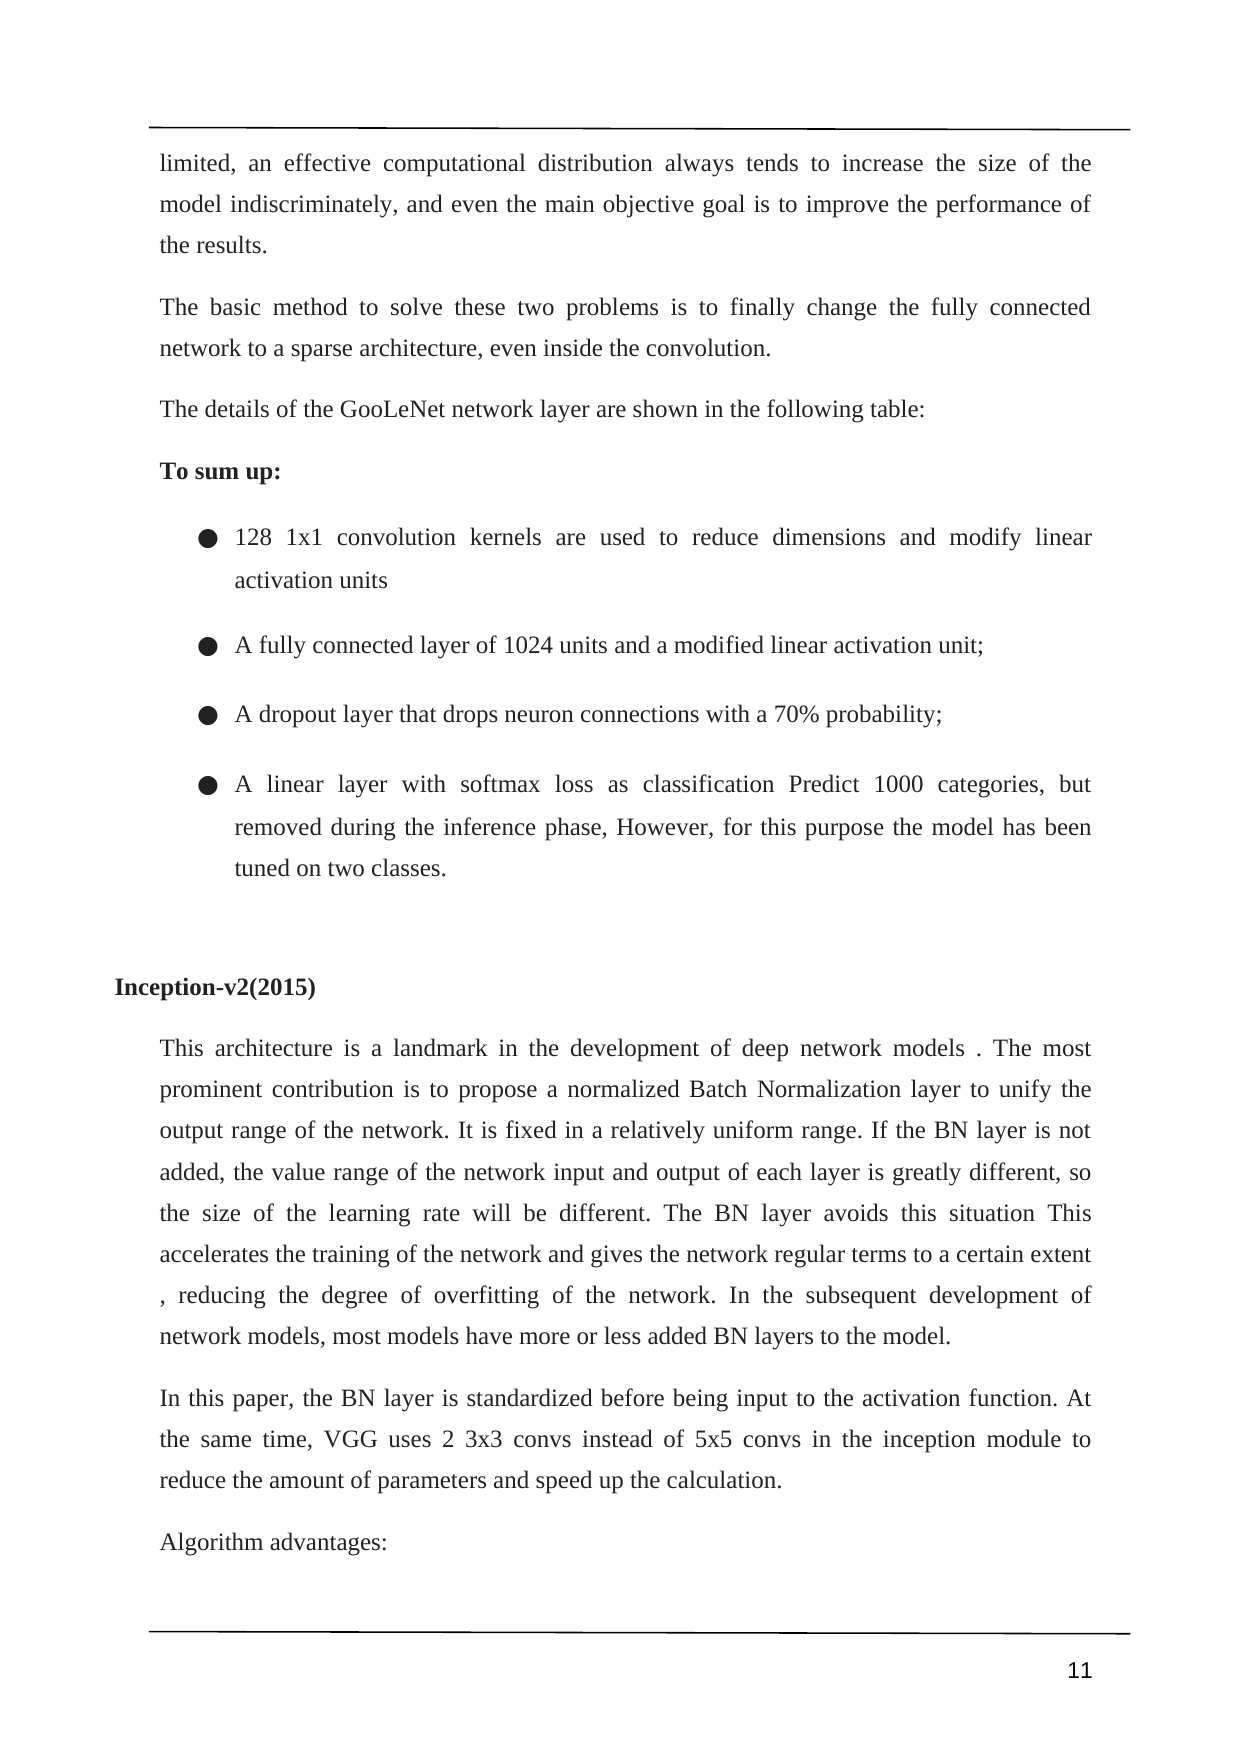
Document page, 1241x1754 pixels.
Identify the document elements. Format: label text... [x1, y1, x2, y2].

list 128 1x1 convolution kernels are used to reduce dimensions and modify linear activation units [197, 518, 1092, 593]
text In this paper, the BN layer is standardized before being input to the activation function. At the same time, VGG uses 2 3x3 convs instead of 5x5 convs in the inception module to reduce the amount of parameters and speed up the calculation. [159, 1383, 1092, 1493]
list A dropout layer that drops neuron connections with a 70% probability; [197, 696, 1092, 730]
text This architecture is a landmark in the development of deep network models . The most prominent contribution is to propose a normalized Batch Normalization layer to unify the output range of the network. It is fixed in a relatively uniform range. If the BN layer is not added, the value range of the network input and output of each layer is greatly different, so the size of the learning rate will be different. The BN layer avoids this situation This accelerates the training of the network and gives the network regular terms to a certain extent , reducing the degree of overfitting of the network. In the subsequent development of network models, most models have more or less added BN layers to the model. [159, 1033, 1092, 1349]
text limited, an effective computational distribution always tends to increase the size of the model indiscriminately, and even the main objective goal is to improve the performance of the results. [159, 148, 1092, 258]
subtitle Inception-v2(2015) [114, 972, 1092, 1000]
list A linear layer with softmax loss as classification Predict 1000 categories, but removed during the inference phase, However, for this purpose the model has been tuned on two classes. [197, 766, 1092, 882]
text To sum up: [159, 456, 1092, 485]
text The details of the GooLeNet network layer are shown in the following table: [159, 394, 1092, 423]
text Algorithm advantages: [159, 1527, 1092, 1555]
text The basic method to solve these two problems is to finally change the fully connected network to a sparse architecture, even inside the convolution. [159, 292, 1092, 361]
list A fully connected layer of 1024 units and a modified linear activation unit; [197, 627, 1092, 661]
